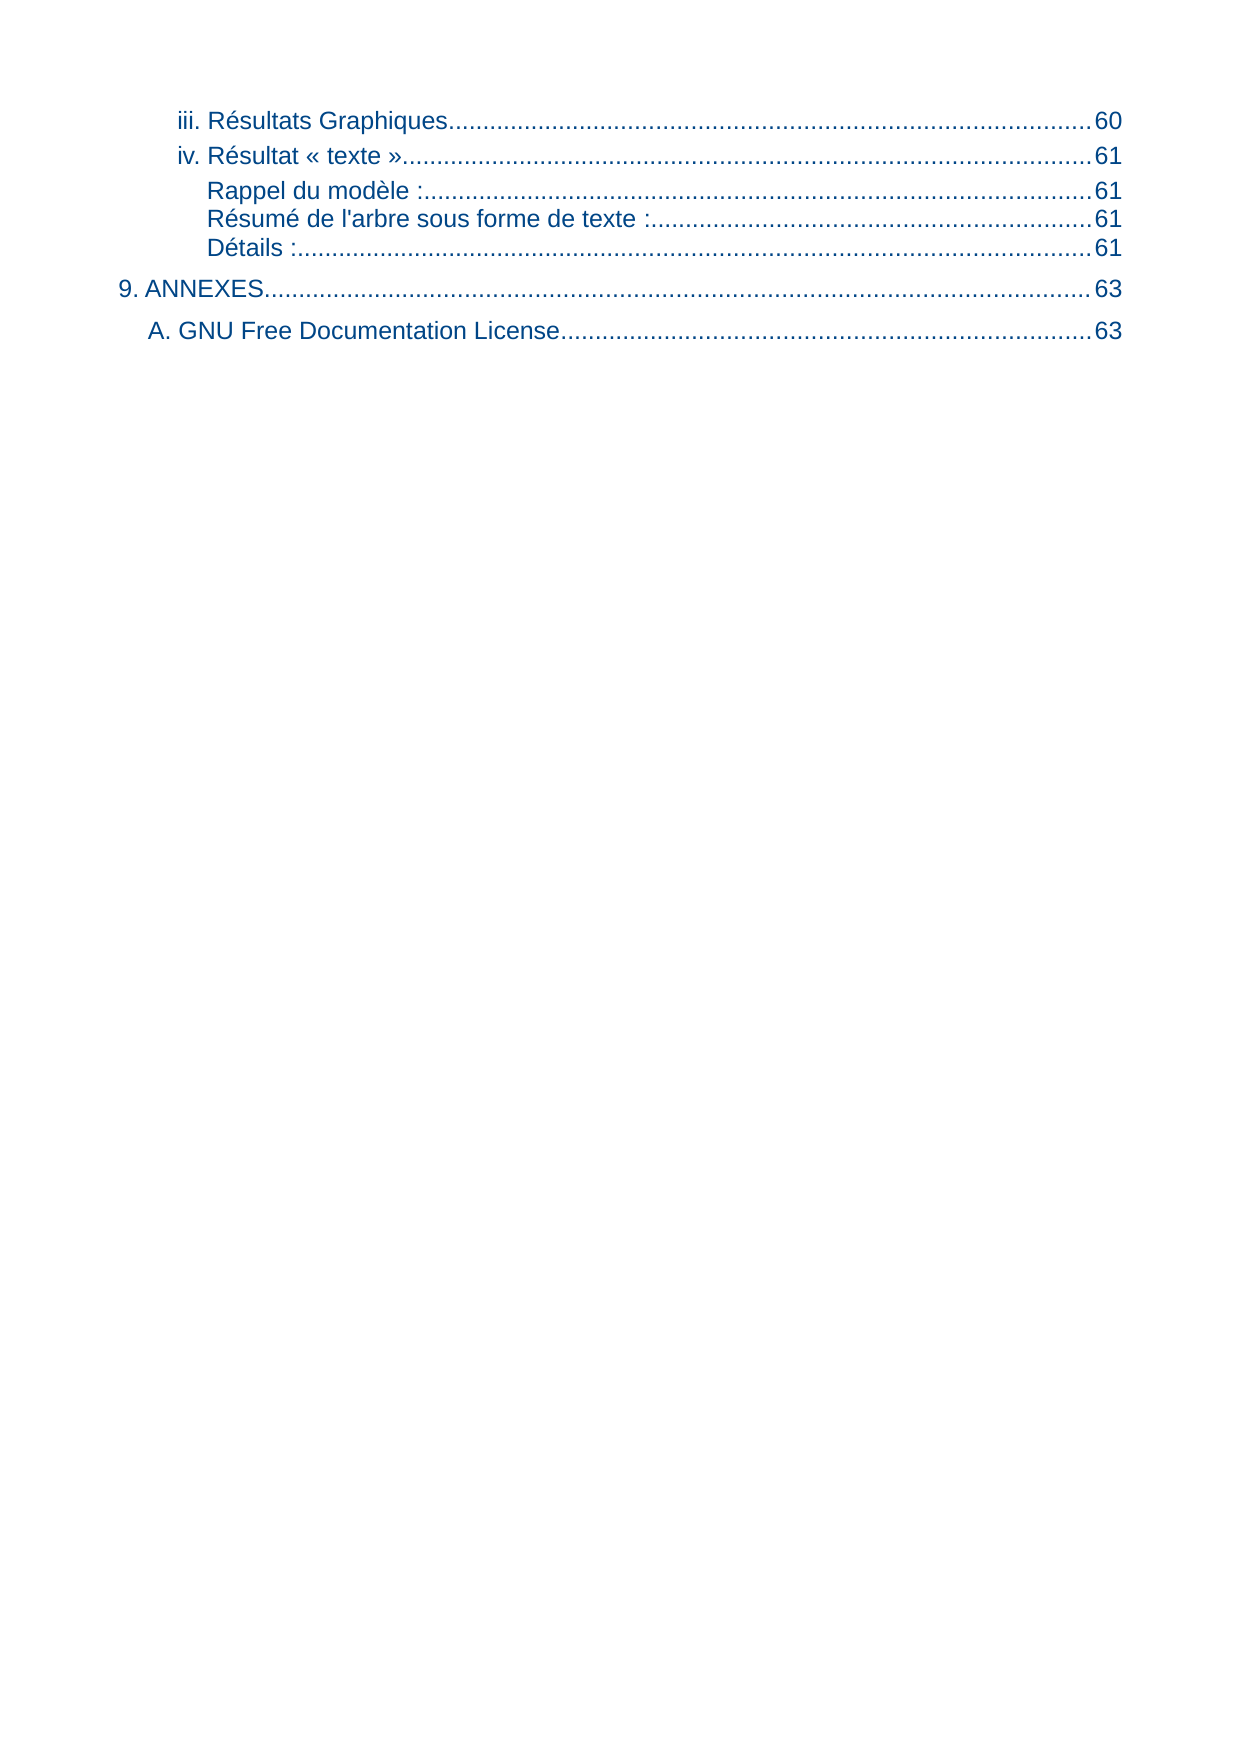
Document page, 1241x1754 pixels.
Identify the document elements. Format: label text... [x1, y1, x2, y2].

text Rappel du modèle : 61 [207, 176, 1122, 204]
text iii. Résultats Graphiques 60 [177, 106, 1122, 135]
text iv. Résultat « texte » 61 [177, 141, 1122, 170]
text 9. ANNEXES 63 [118, 274, 1122, 303]
text A. GNU Free Documentation License 63 [148, 316, 1122, 344]
text Résumé de l'arbre sous forme de texte : 61 [207, 204, 1122, 233]
text Détails : 61 [207, 233, 1122, 262]
